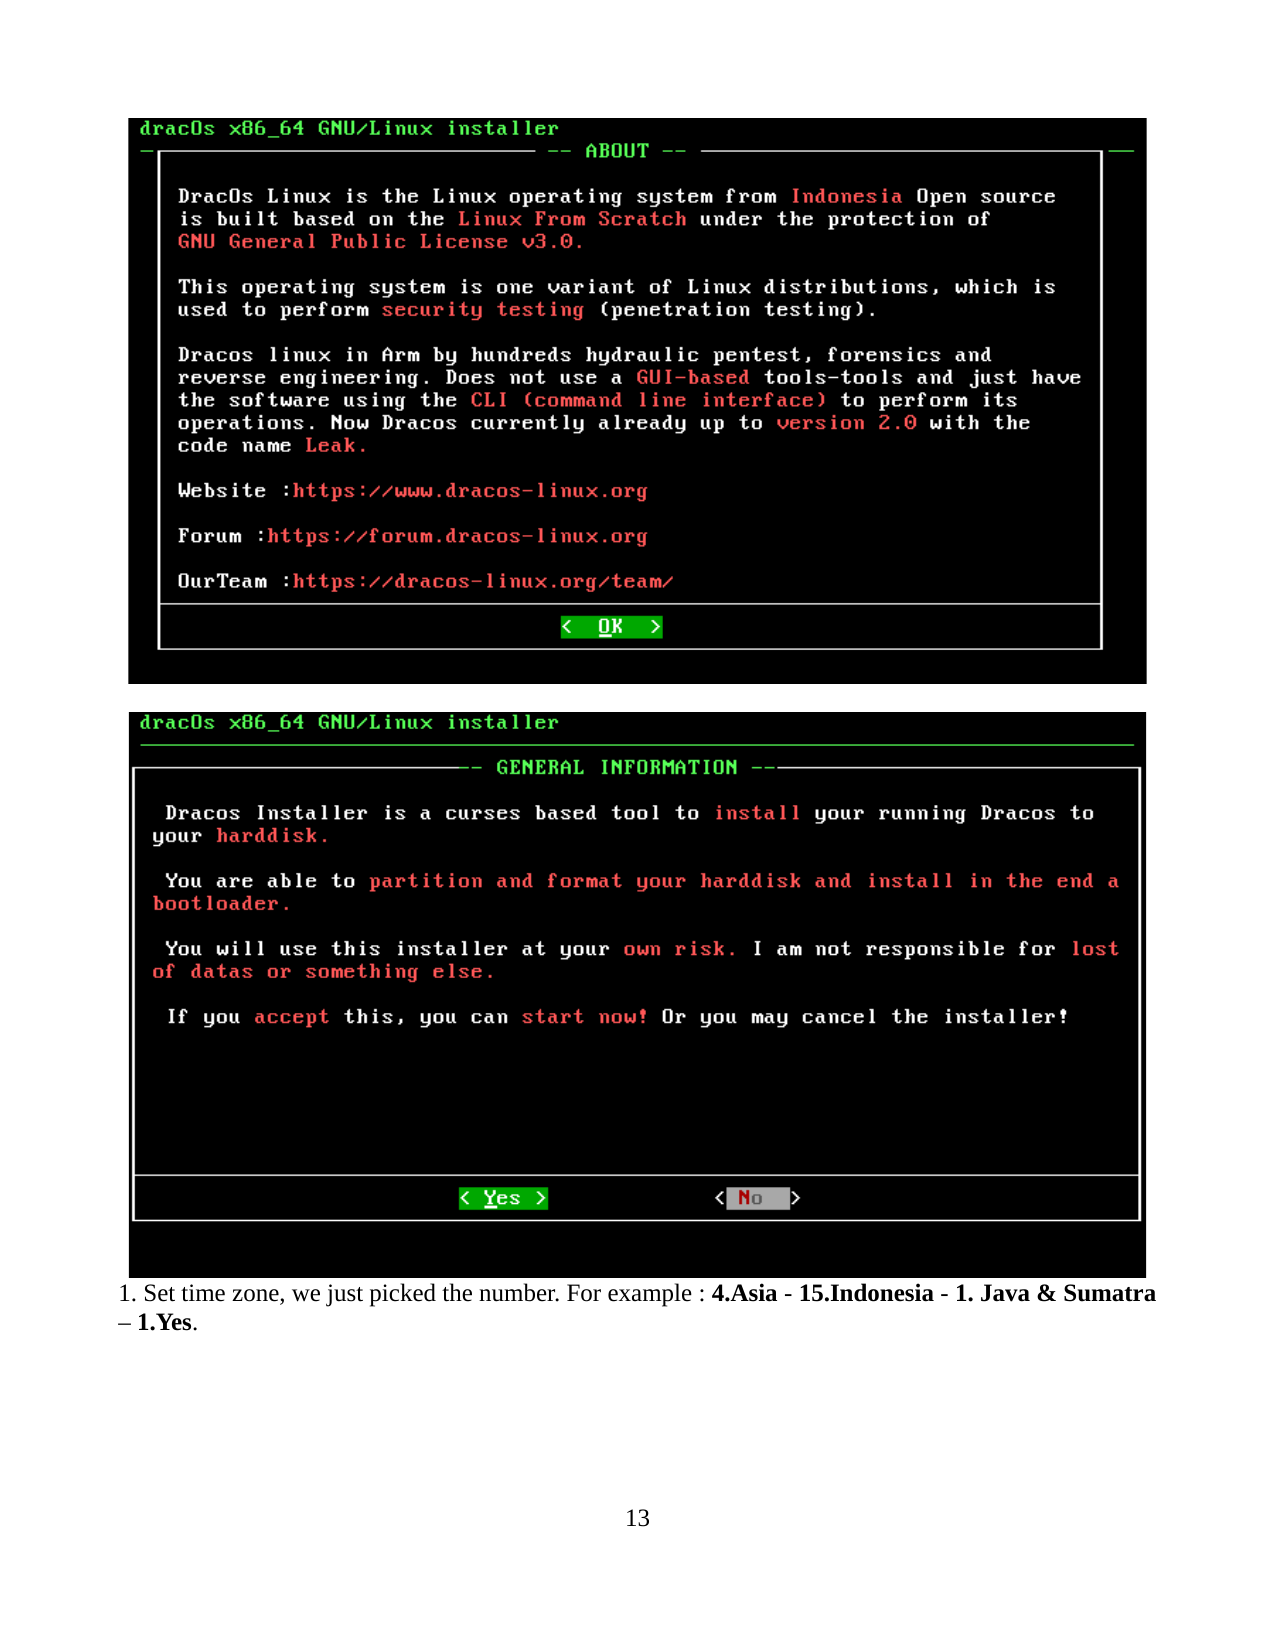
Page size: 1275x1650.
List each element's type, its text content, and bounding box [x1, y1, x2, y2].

picture [128, 712, 1147, 1278]
picture [128, 118, 1147, 684]
text 1. Set time zone, we just picked the number. For example : 4.Asia - 15.Indonesia - 1. Java & Sumatra – 1.Yes. [118, 1098, 1157, 1335]
